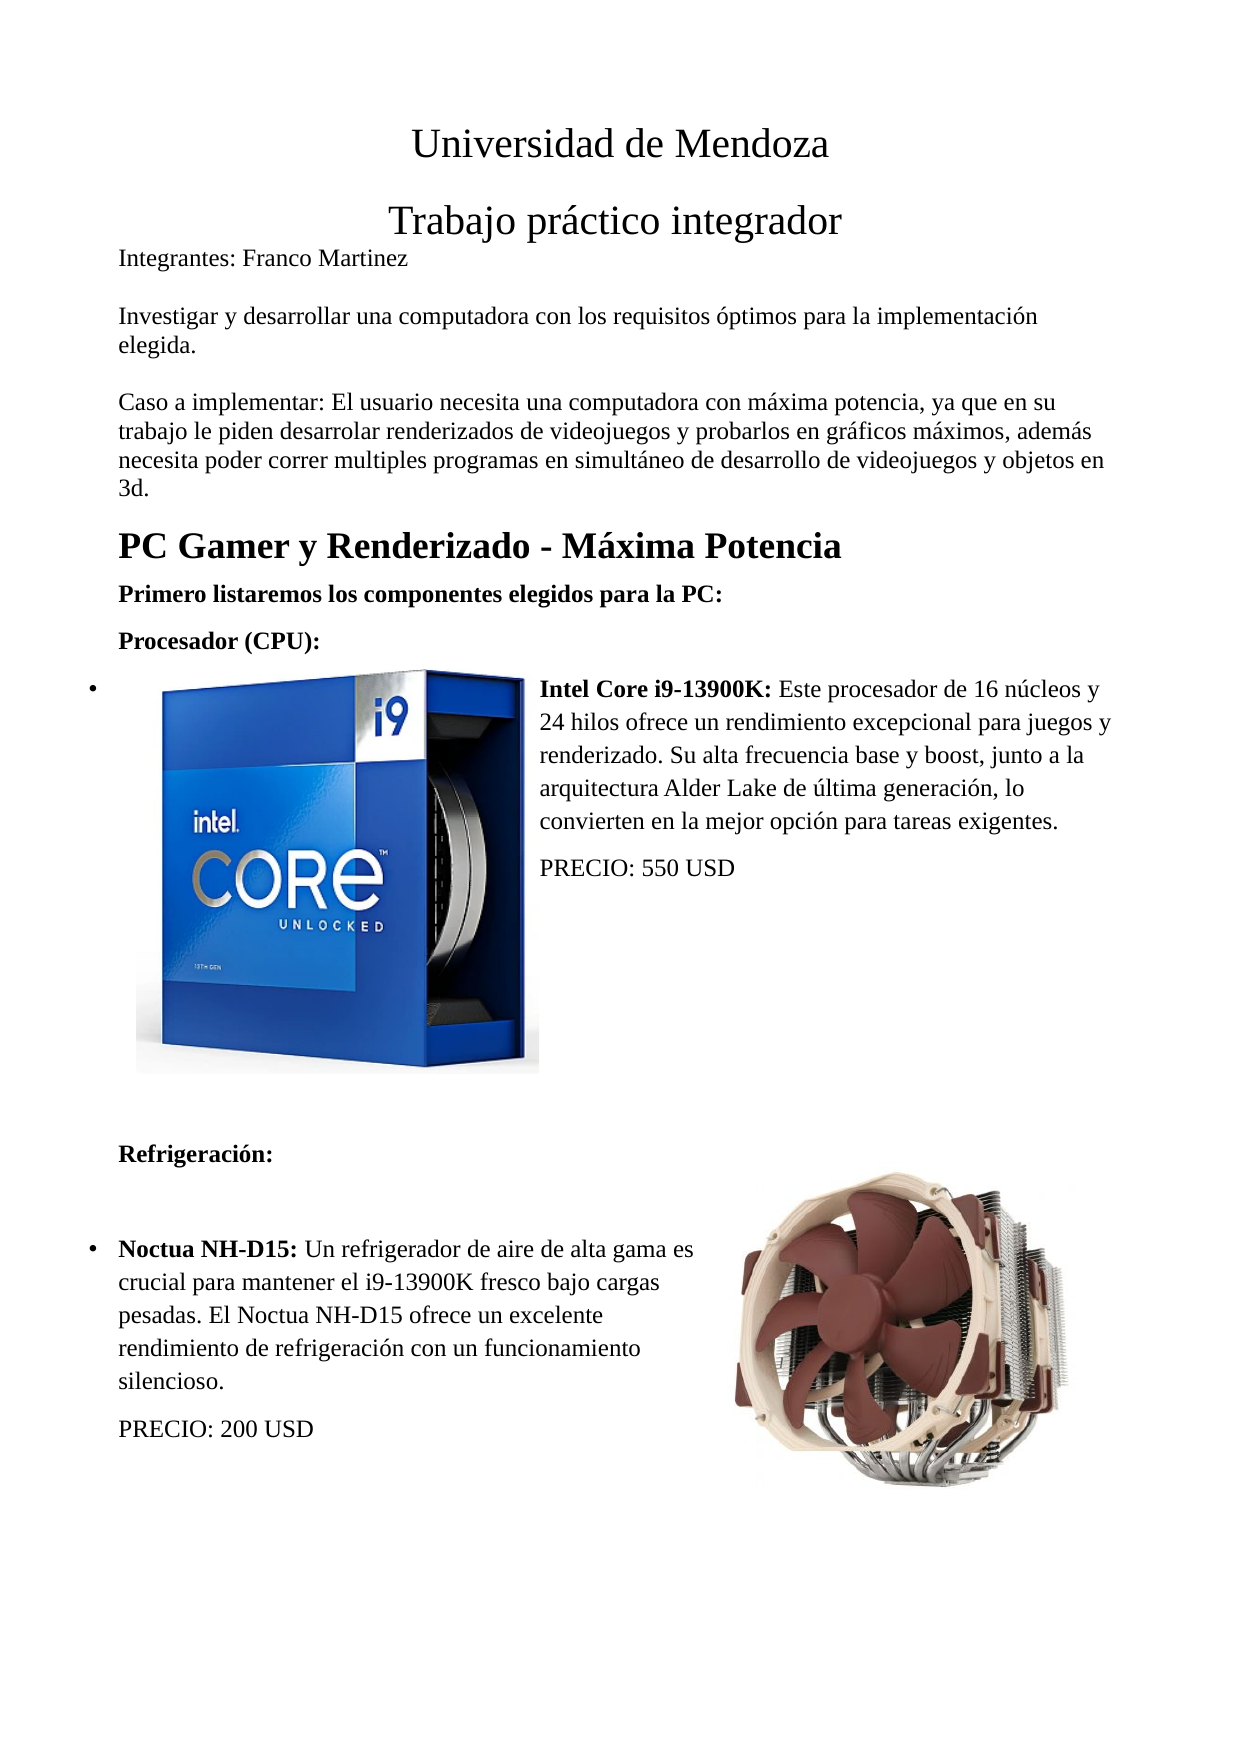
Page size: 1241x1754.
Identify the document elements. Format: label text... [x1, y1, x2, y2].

list [1078, 1234, 1122, 1395]
list Intel Core i9-13900K: Este procesador de 16 núcleos y 24 hilos ofrece un rendimiento excepcional para juegos y renderizado. Su alta frecuencia base y boost, junto a la arquitectura Alder Lake de última generación, lo convierten en la mejor opción para tareas exigentes. [540, 674, 1122, 835]
text Trabajo práctico integrador [118, 196, 1122, 243]
text PRECIO: 550 USD [540, 853, 1122, 882]
text Integrantes: Franco Martinez [118, 243, 1122, 272]
text Refrigeración: [118, 1139, 1122, 1168]
picture [727, 1162, 1078, 1490]
subtitle PC Gamer y Renderizado - Máxima Potencia [118, 523, 1122, 566]
text [118, 853, 136, 882]
picture [136, 668, 540, 1074]
text Investigar y desarrollar una computadora con los requisitos óptimos para la implementación elegida. Caso a implementar: El usuario necesita una computadora con máxima potencia, ya que en su trabajo le piden desarrolar renderizados de videojuegos y probarlos en gráficos máximos, además necesita poder correr multiples programas en simultáneo de desarrollo de videojuegos y objetos en 3d. [118, 301, 1122, 502]
text Procesador (CPU): [118, 626, 1122, 655]
text Primero listaremos los componentes elegidos para la PC: [118, 579, 1122, 607]
text PRECIO: 200 USD [118, 1414, 727, 1443]
list Noctua NH-D15: Un refrigerador de aire de alta gama es crucial para mantener el i9-13900K fresco bajo cargas pesadas. El Noctua NH-D15 ofrece un excelente rendimiento de refrigeración con un funcionamiento silencioso. [118, 1234, 727, 1395]
text [1078, 1414, 1122, 1443]
